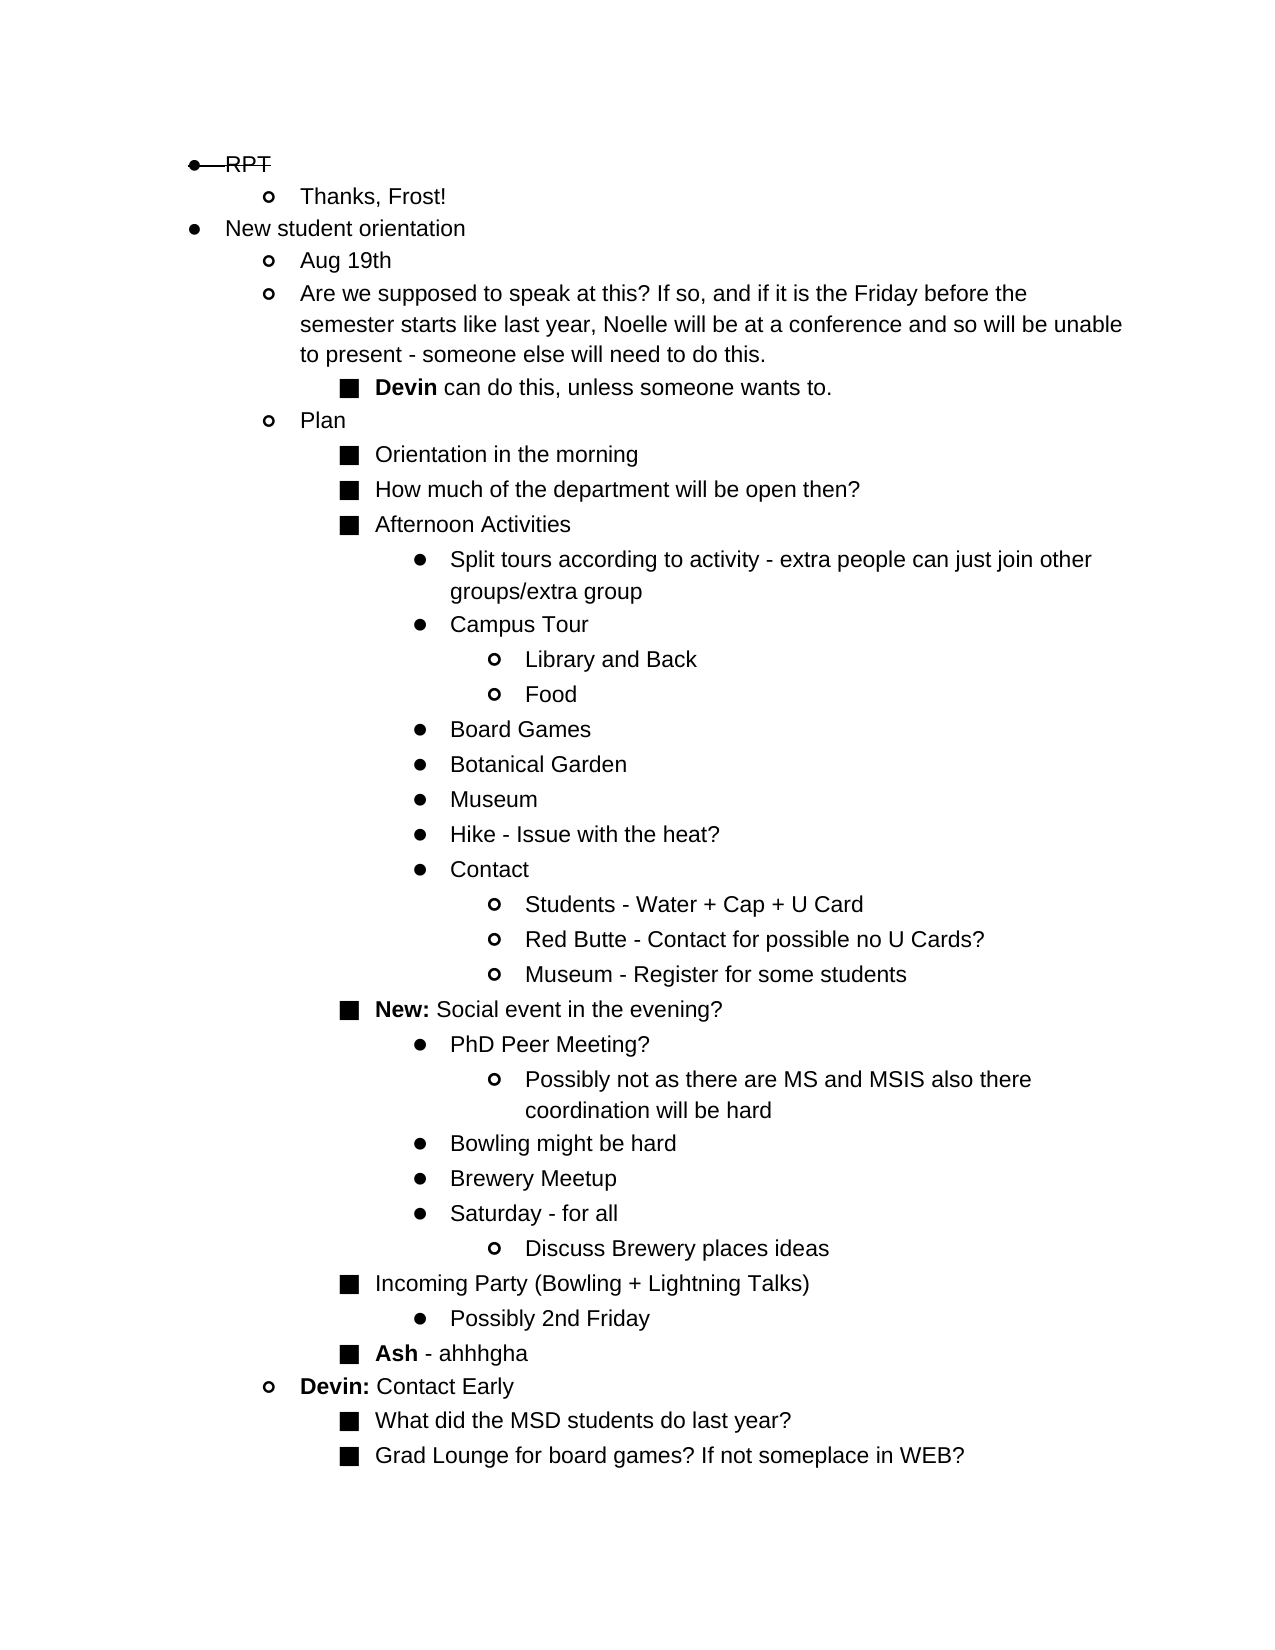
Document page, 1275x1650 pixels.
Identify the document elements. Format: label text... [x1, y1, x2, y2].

list Museum - Register for some students [487, 958, 1125, 988]
list Are we supposed to speak at this? If so, and if it is the Friday before the semester starts like last year, Noelle will be at a conference and so will be unable to present - someone else will need to do this. [262, 279, 1125, 367]
list What did the MSD students do last year? [337, 1404, 1125, 1435]
list RPT [187, 150, 1125, 178]
list New: Social event in the evening? [337, 993, 1125, 1023]
list Museum [412, 783, 1125, 813]
list Board Games [412, 713, 1125, 743]
list Food [487, 678, 1125, 708]
list Campus Tour [412, 608, 1125, 638]
list Aug 19th [262, 247, 1125, 274]
list Devin can do this, unless someone wants to. [337, 371, 1125, 402]
list Thanks, Frost! [262, 182, 1125, 210]
list Hike - Issue with the heat? [412, 818, 1125, 848]
list Devin: Contact Early [262, 1372, 1125, 1400]
list How much of the department will be open then? [337, 473, 1125, 504]
list Possibly not as there are MS and MSIS also there coordination will be hard [487, 1063, 1125, 1123]
list Incoming Party (Bowling + Lightning Talks) [337, 1267, 1125, 1298]
list Split tours according to activity - extra people can just join other groups/extra group [412, 543, 1125, 604]
list PhD Peer Meeting? [412, 1028, 1125, 1058]
list Library and Back [487, 643, 1125, 673]
list Ash - ahhhgha [337, 1337, 1125, 1368]
list Contact [412, 853, 1125, 883]
list Orientation in the morning [337, 438, 1125, 469]
list Red Butte - Contact for possible no U Cards? [487, 923, 1125, 953]
list Possibly 2nd Friday [412, 1302, 1125, 1333]
list Afternoon Activities [337, 508, 1125, 539]
list Botanical Garden [412, 748, 1125, 778]
list Students - Water + Cap + U Card [487, 888, 1125, 918]
list Grad Lounge for board games? If not someplace in WEB? [337, 1439, 1125, 1470]
list New student orientation [187, 214, 1125, 242]
list Plan [262, 406, 1125, 434]
list Bowling might be hard [412, 1127, 1125, 1158]
list Brewery Meetup [412, 1162, 1125, 1193]
list Discuss Brewery places ideas [487, 1232, 1125, 1263]
list Saturday - for all [412, 1197, 1125, 1228]
